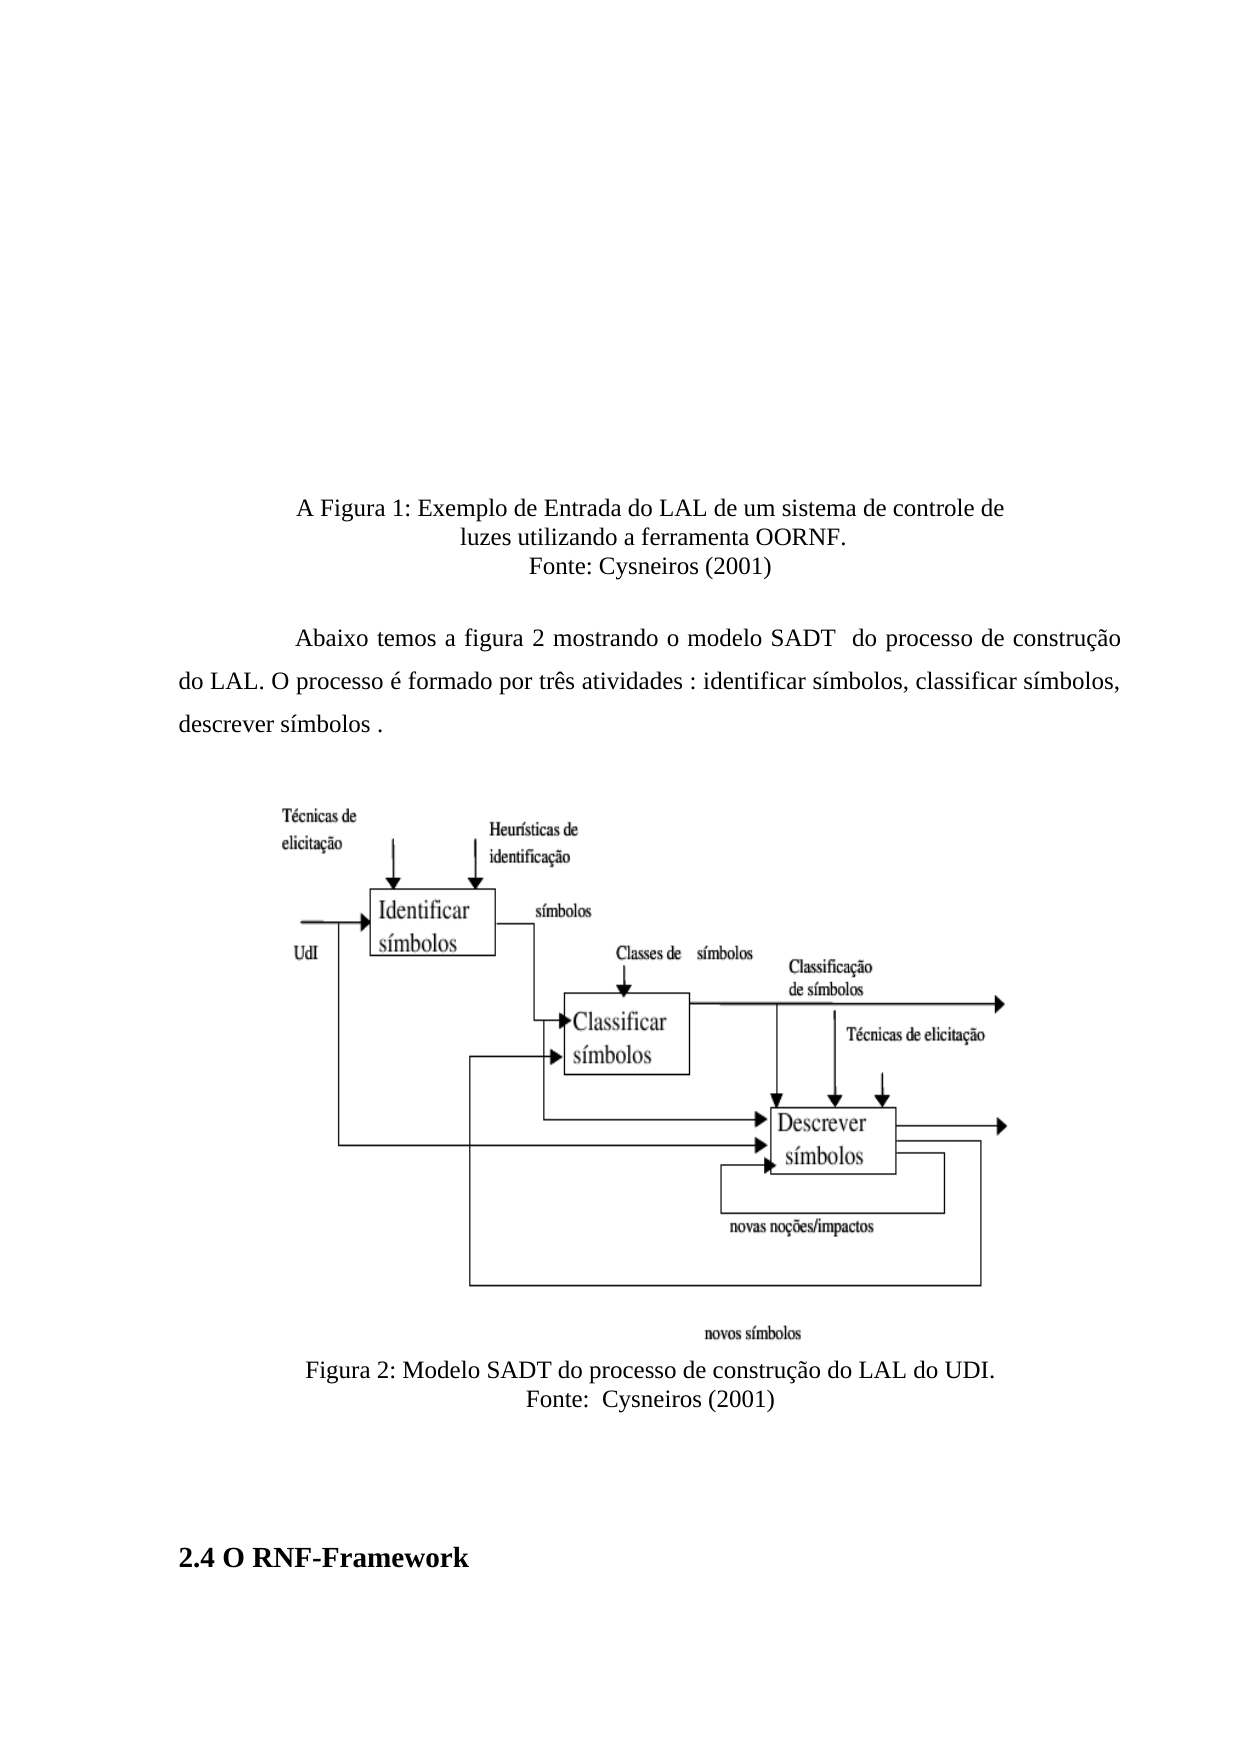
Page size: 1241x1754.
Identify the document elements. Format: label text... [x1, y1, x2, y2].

text Fonte: Cysneiros (2001) [178, 551, 1122, 580]
text Fonte: Cysneiros (2001) [178, 1384, 1122, 1413]
text luzes utilizando a ferramenta OORNF. [178, 522, 1122, 551]
text A Figura 1: Exemplo de Entrada do LAL de um sistema de controle de [178, 493, 1122, 522]
text Abaixo temos a figura 2 mostrando o modelo SADT do processo de construção do LAL. O processo é formado por três atividades : identificar símbolos, classificar símbolos, descrever símbolos . [178, 623, 1122, 738]
picture [275, 783, 1085, 1356]
text 2.4 O RNF-Framework [178, 1541, 1122, 1574]
text Figura 2: Modelo SADT do processo de construção do LAL do UDI. [178, 781, 1122, 1384]
